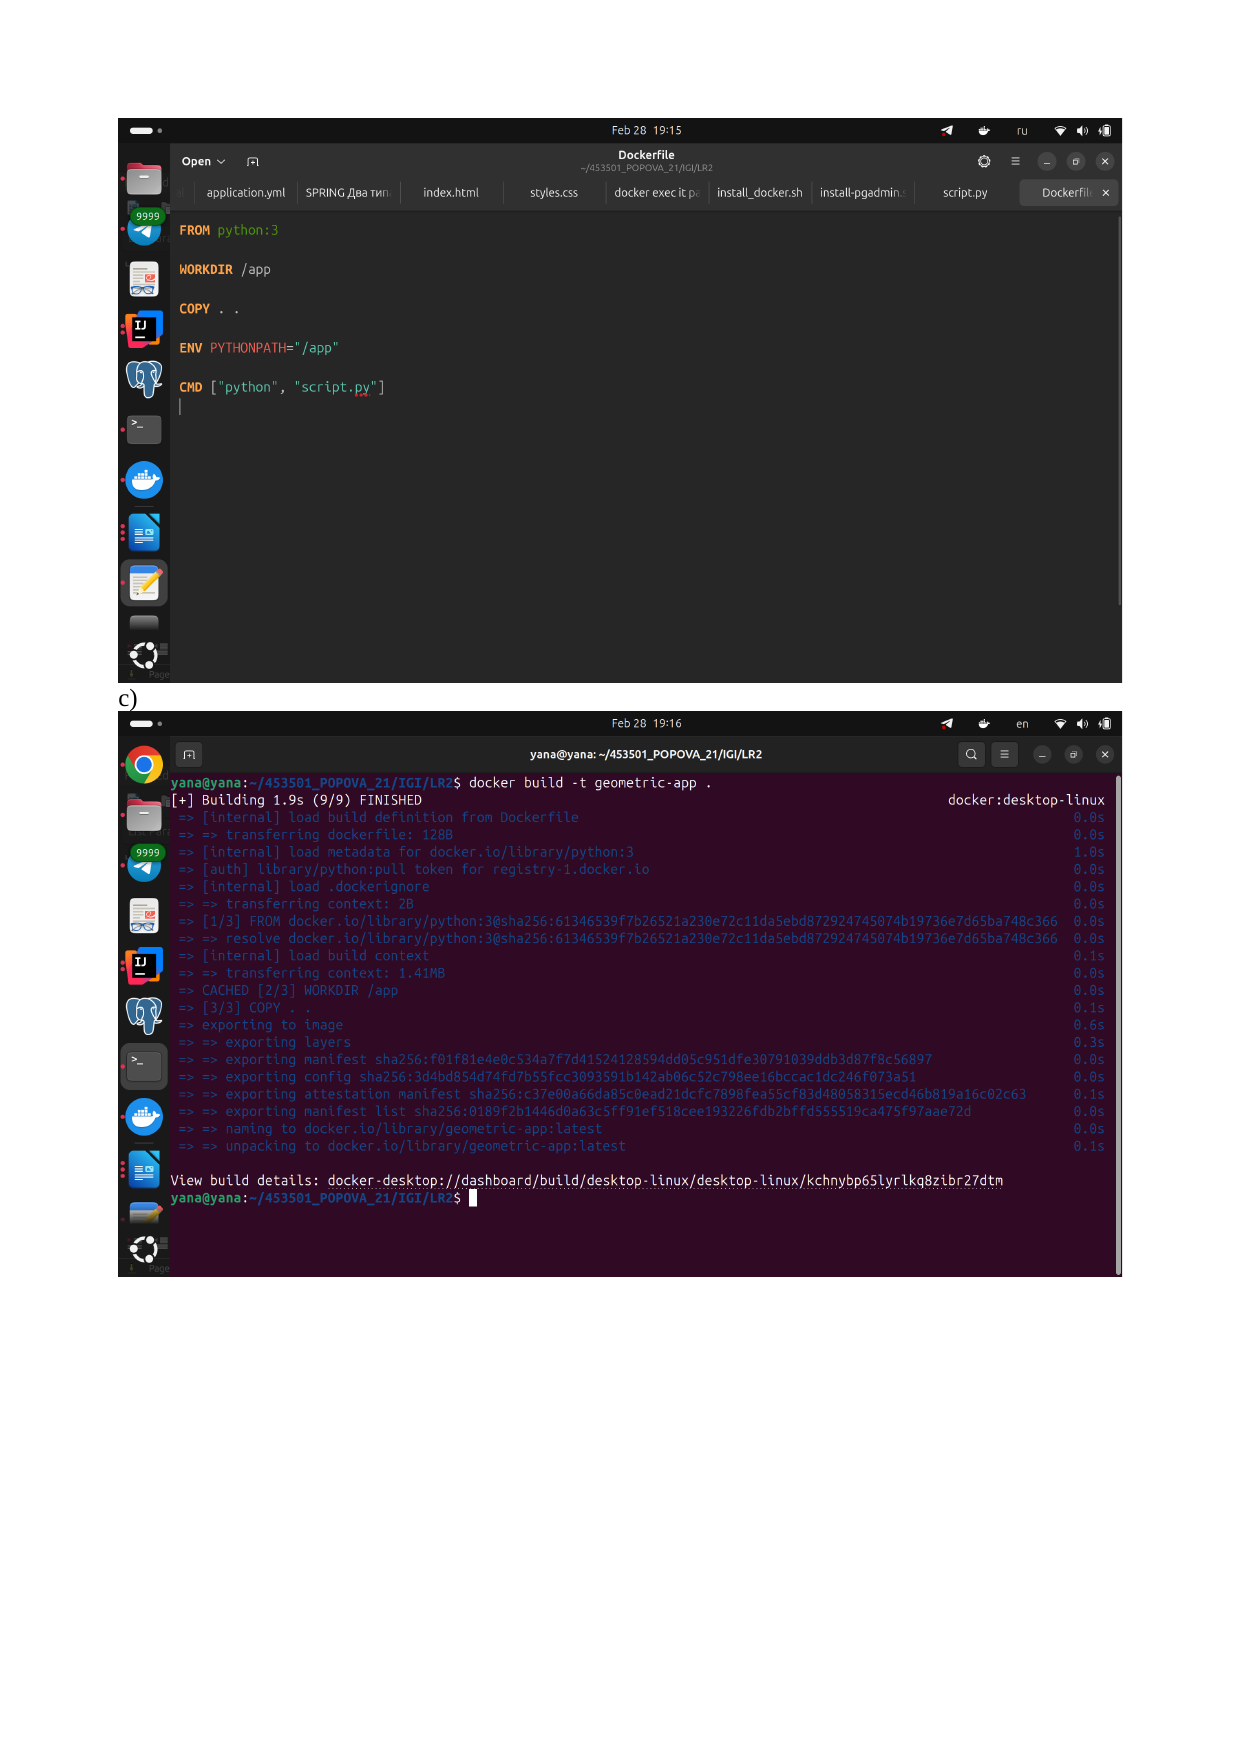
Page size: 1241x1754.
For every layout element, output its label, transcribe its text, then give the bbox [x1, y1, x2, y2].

picture [118, 118, 1123, 683]
text c) [118, 683, 1122, 711]
picture [118, 711, 1123, 1277]
